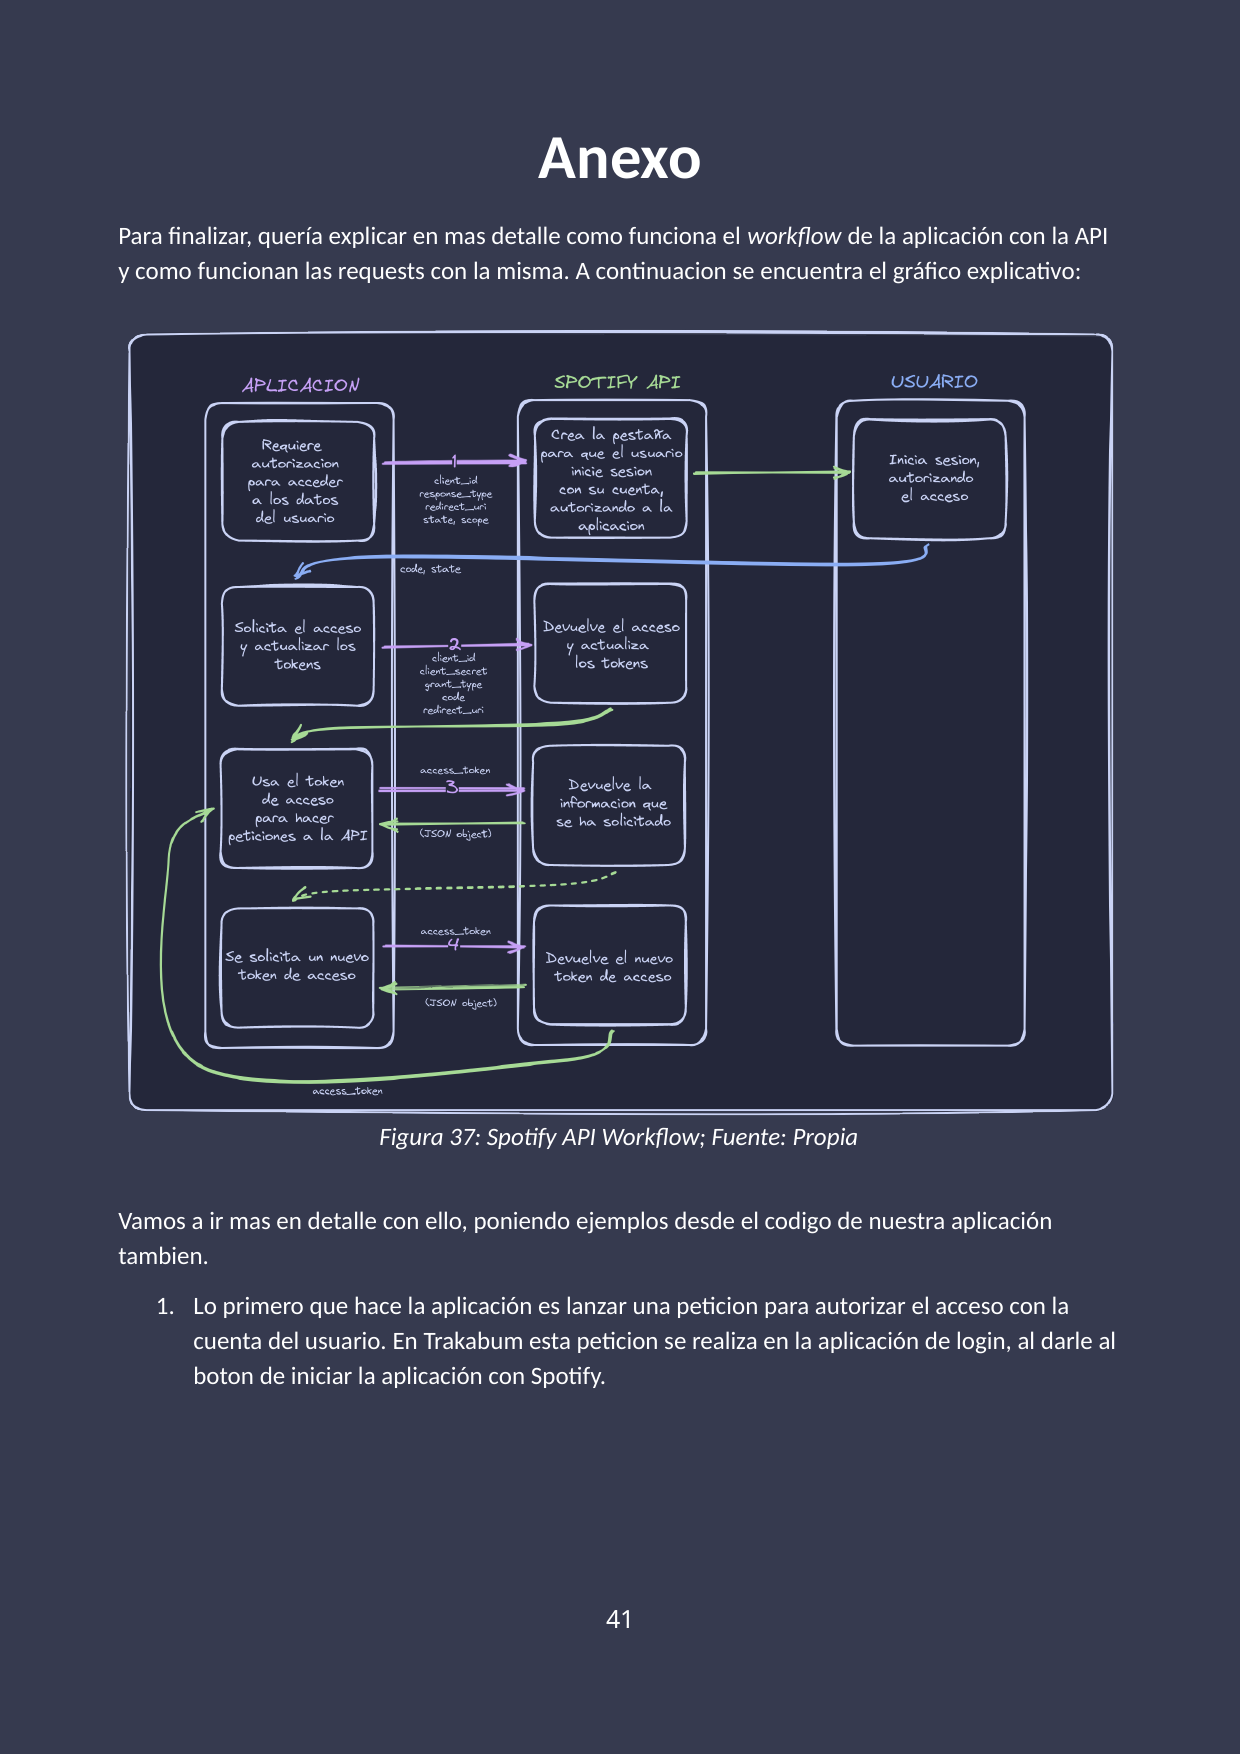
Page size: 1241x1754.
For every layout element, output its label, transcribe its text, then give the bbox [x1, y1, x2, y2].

list Lo primero que hace la aplicación es lanzar una peticion para autorizar el acceso con la cuenta del usuario. En Trakabum esta peticion se realiza en la aplicación de login, al darle al boton de iniciar la aplicación con Spotify. [156, 1290, 1122, 1391]
text Figura 37: Spotify API Workflow; Fuente: Propia [118, 1121, 1122, 1151]
picture [118, 323, 1123, 1121]
text Para finalizar, quería explicar en mas detalle como funciona el workflow de la aplicación con la API y como funcionan las requests con la misma. A continuacion se encuentra el gráfico explicativo: [118, 220, 1122, 286]
text Vamos a ir mas en detalle con ello, poniendo ejemplos desde el codigo de nuestra aplicación tambien. [118, 1205, 1122, 1271]
text Anexo [118, 118, 1122, 194]
